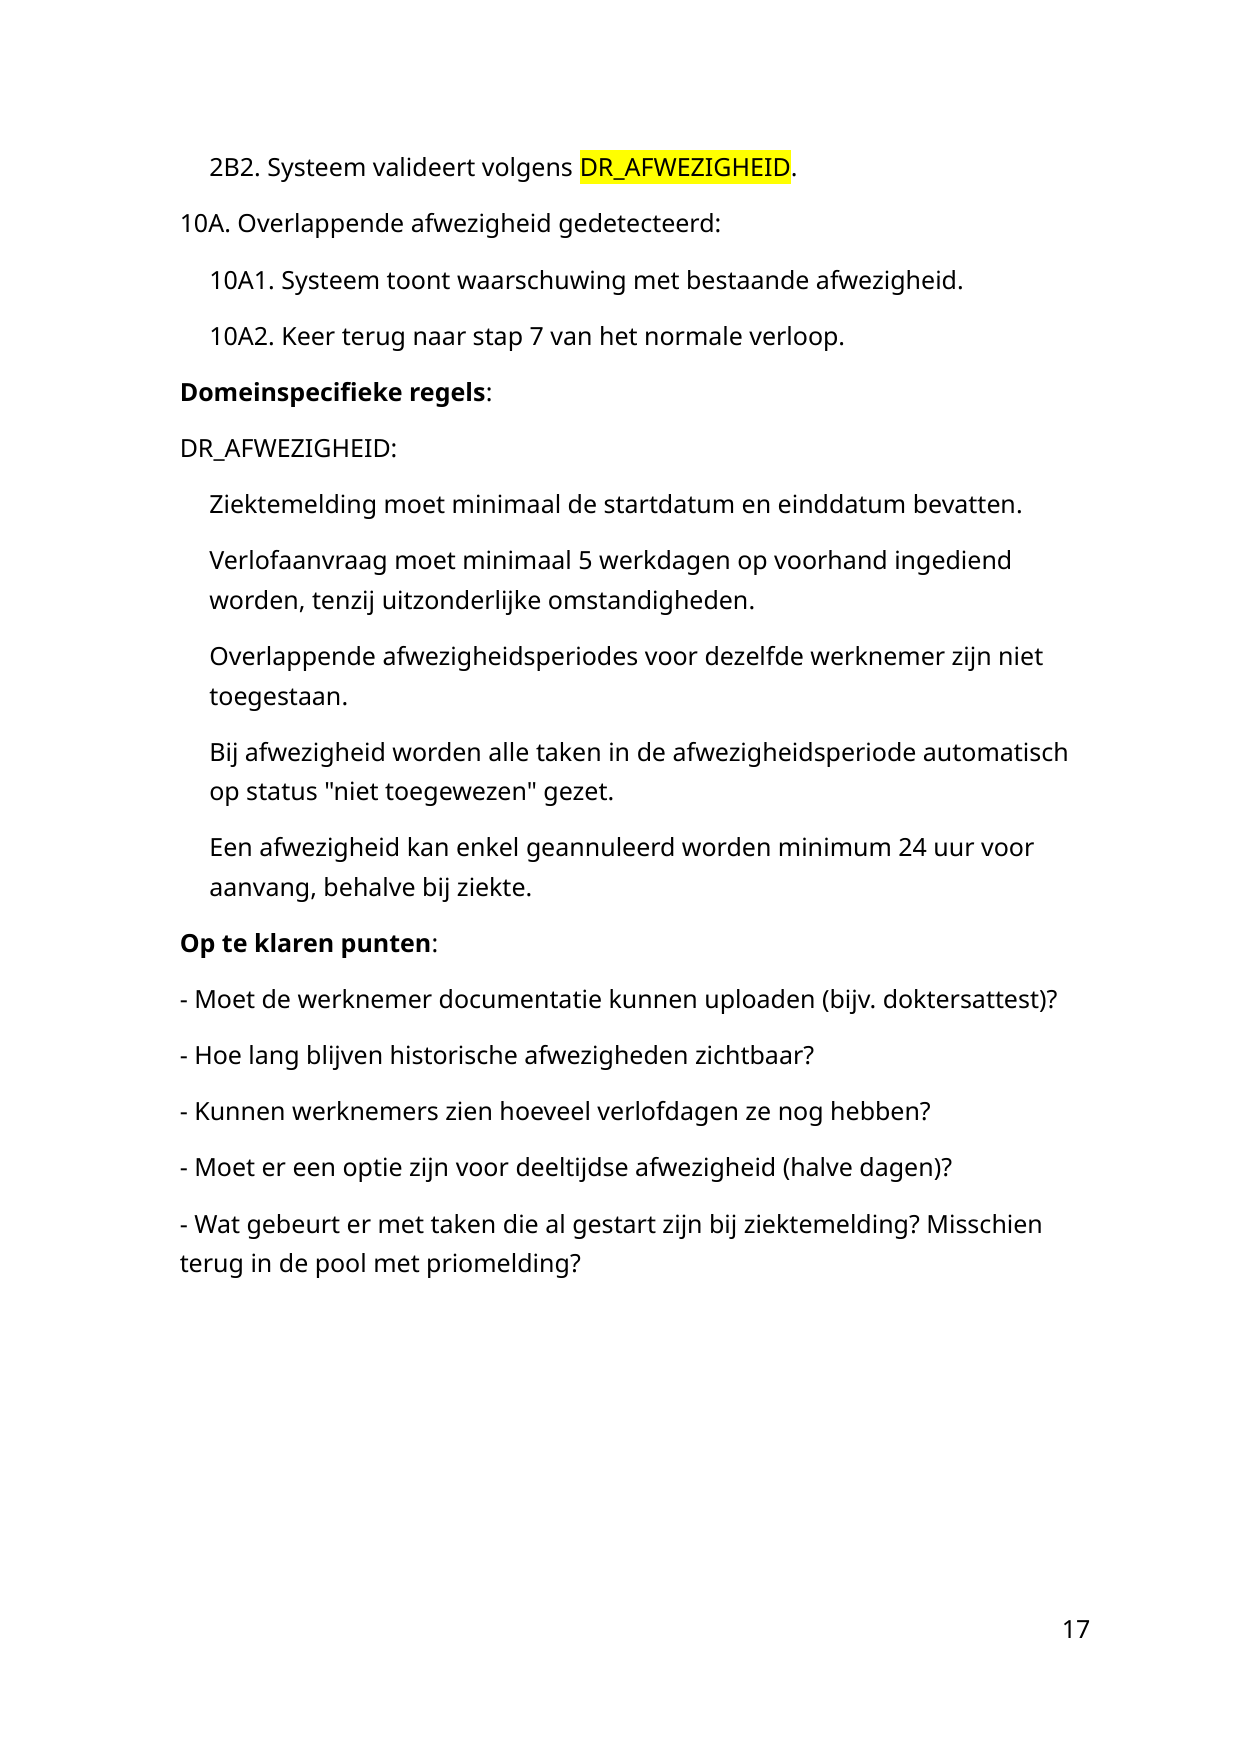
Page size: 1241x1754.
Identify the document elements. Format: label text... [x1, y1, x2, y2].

text Een afwezigheid kan enkel geannuleerd worden minimum 24 uur voor aanvang, behalve bij ziekte. [209, 830, 1090, 903]
text Bij afwezigheid worden alle taken in de afwezigheidsperiode automatisch op status "niet toegewezen" gezet. [209, 734, 1090, 808]
text Overlappende afwezigheidsperiodes voor dezelfde werknemer zijn niet toegestaan. [209, 639, 1090, 712]
text Domeinspecifieke regels: [179, 374, 1090, 409]
text - Kunnen werknemers zien hoeveel verlofdagen ze nog hebben? [179, 1094, 1090, 1128]
text - Moet de werknemer documentatie kunnen uploaden (bijv. doktersattest)? [179, 982, 1090, 1016]
text DR_AFWEZIGHEID: [179, 431, 1090, 465]
text 10A2. Keer terug naar stap 7 van het normale verloop. [209, 318, 1090, 352]
text Ziektemelding moet minimaal de startdatum en einddatum bevatten. [209, 487, 1090, 521]
text - Wat gebeurt er met taken die al gestart zijn bij ziektemelding? Misschien terug in de pool met priomelding? [179, 1206, 1090, 1280]
text 10A. Overlappende afwezigheid gedetecteerd: [179, 206, 1090, 240]
text 2B2. Systeem valideert volgens DR_AFWEZIGHEID. [209, 150, 1090, 184]
text Verlofaanvraag moet minimaal 5 werkdagen op voorhand ingediend worden, tenzij uitzonderlijke omstandigheden. [209, 543, 1090, 617]
text 10A1. Systeem toont waarschuwing met bestaande afwezigheid. [209, 262, 1090, 296]
text - Moet er een optie zijn voor deeltijdse afwezigheid (halve dagen)? [179, 1150, 1090, 1184]
text Op te klaren punten: [179, 926, 1090, 959]
text - Hoe lang blijven historische afwezigheden zichtbaar? [179, 1038, 1090, 1072]
